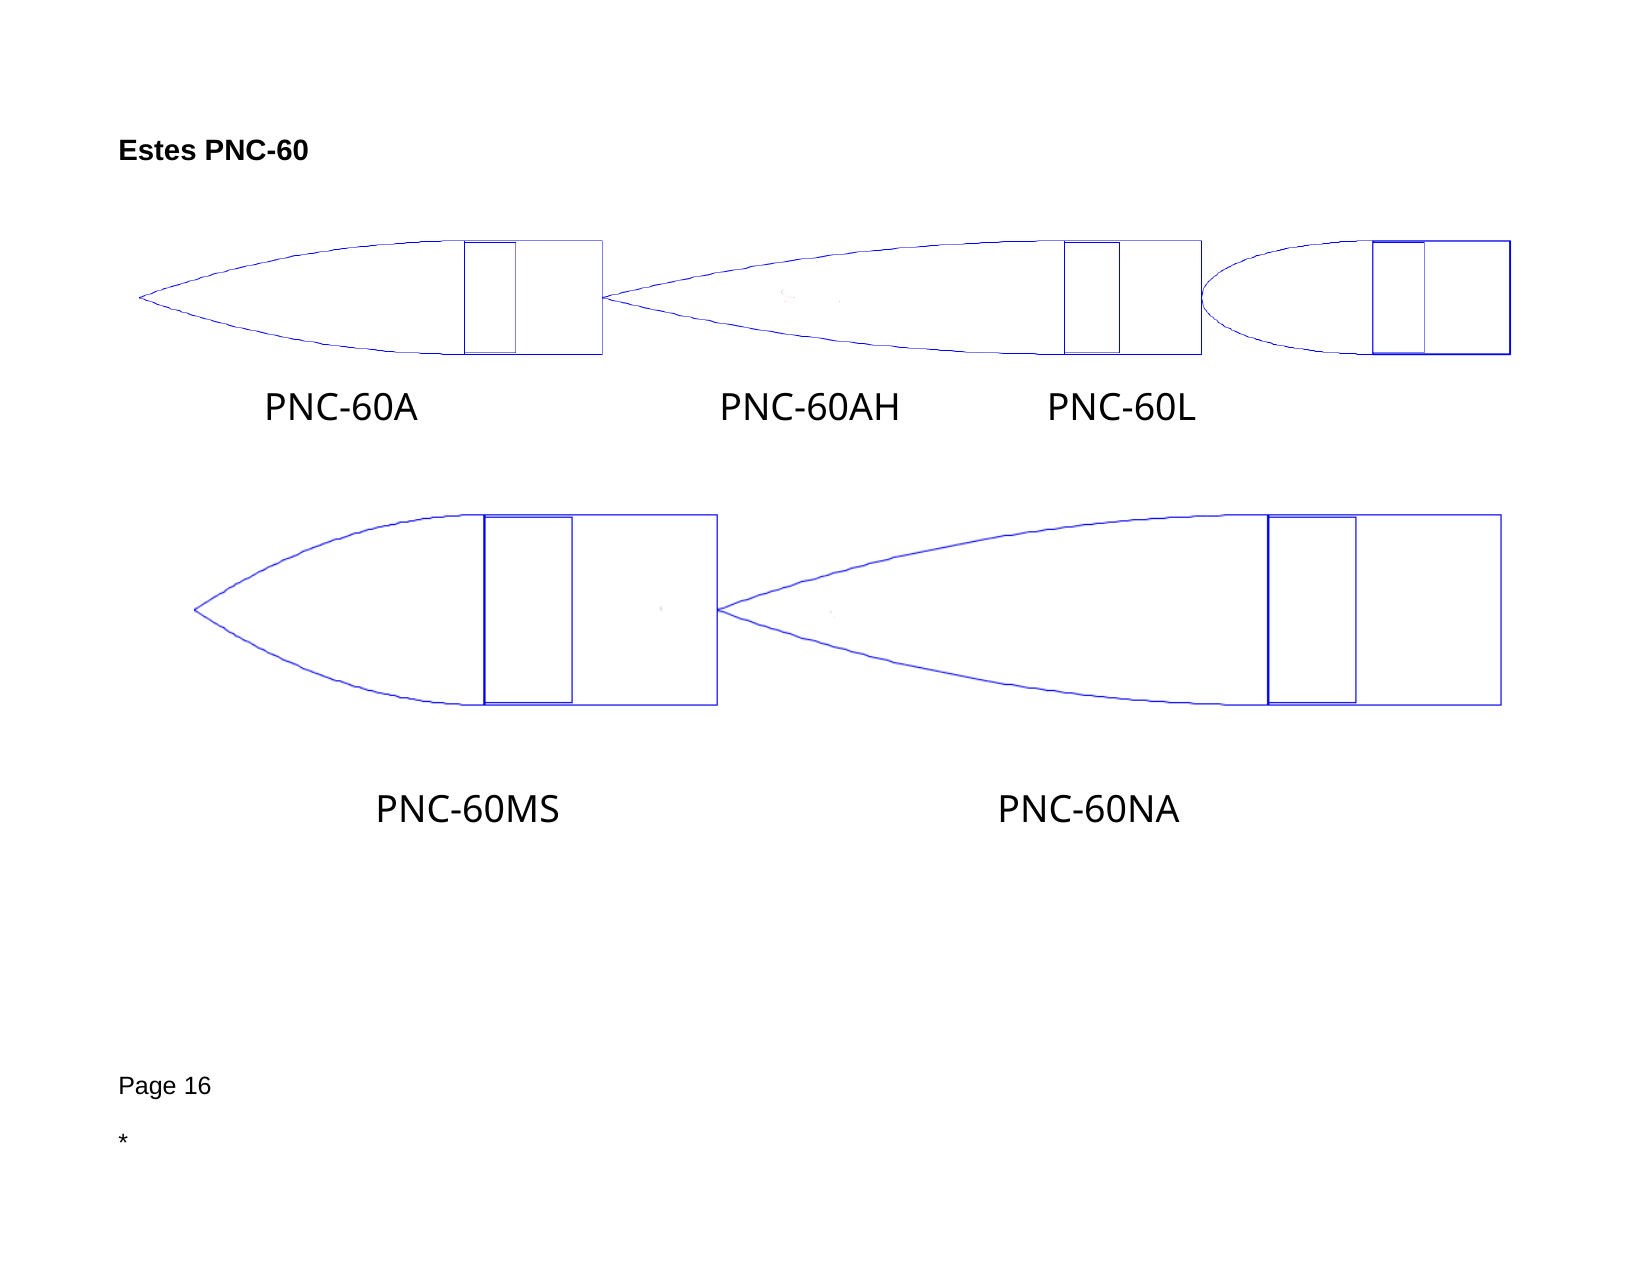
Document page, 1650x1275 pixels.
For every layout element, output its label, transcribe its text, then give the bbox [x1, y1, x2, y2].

subtitle Estes PNC-60 [118, 133, 1532, 166]
picture [118, 501, 1532, 730]
text PNC-60MS PNC-60NA [118, 782, 1532, 833]
text PNC-60A PNC-60AH PNC-60L [118, 374, 1532, 432]
picture [118, 226, 1532, 374]
